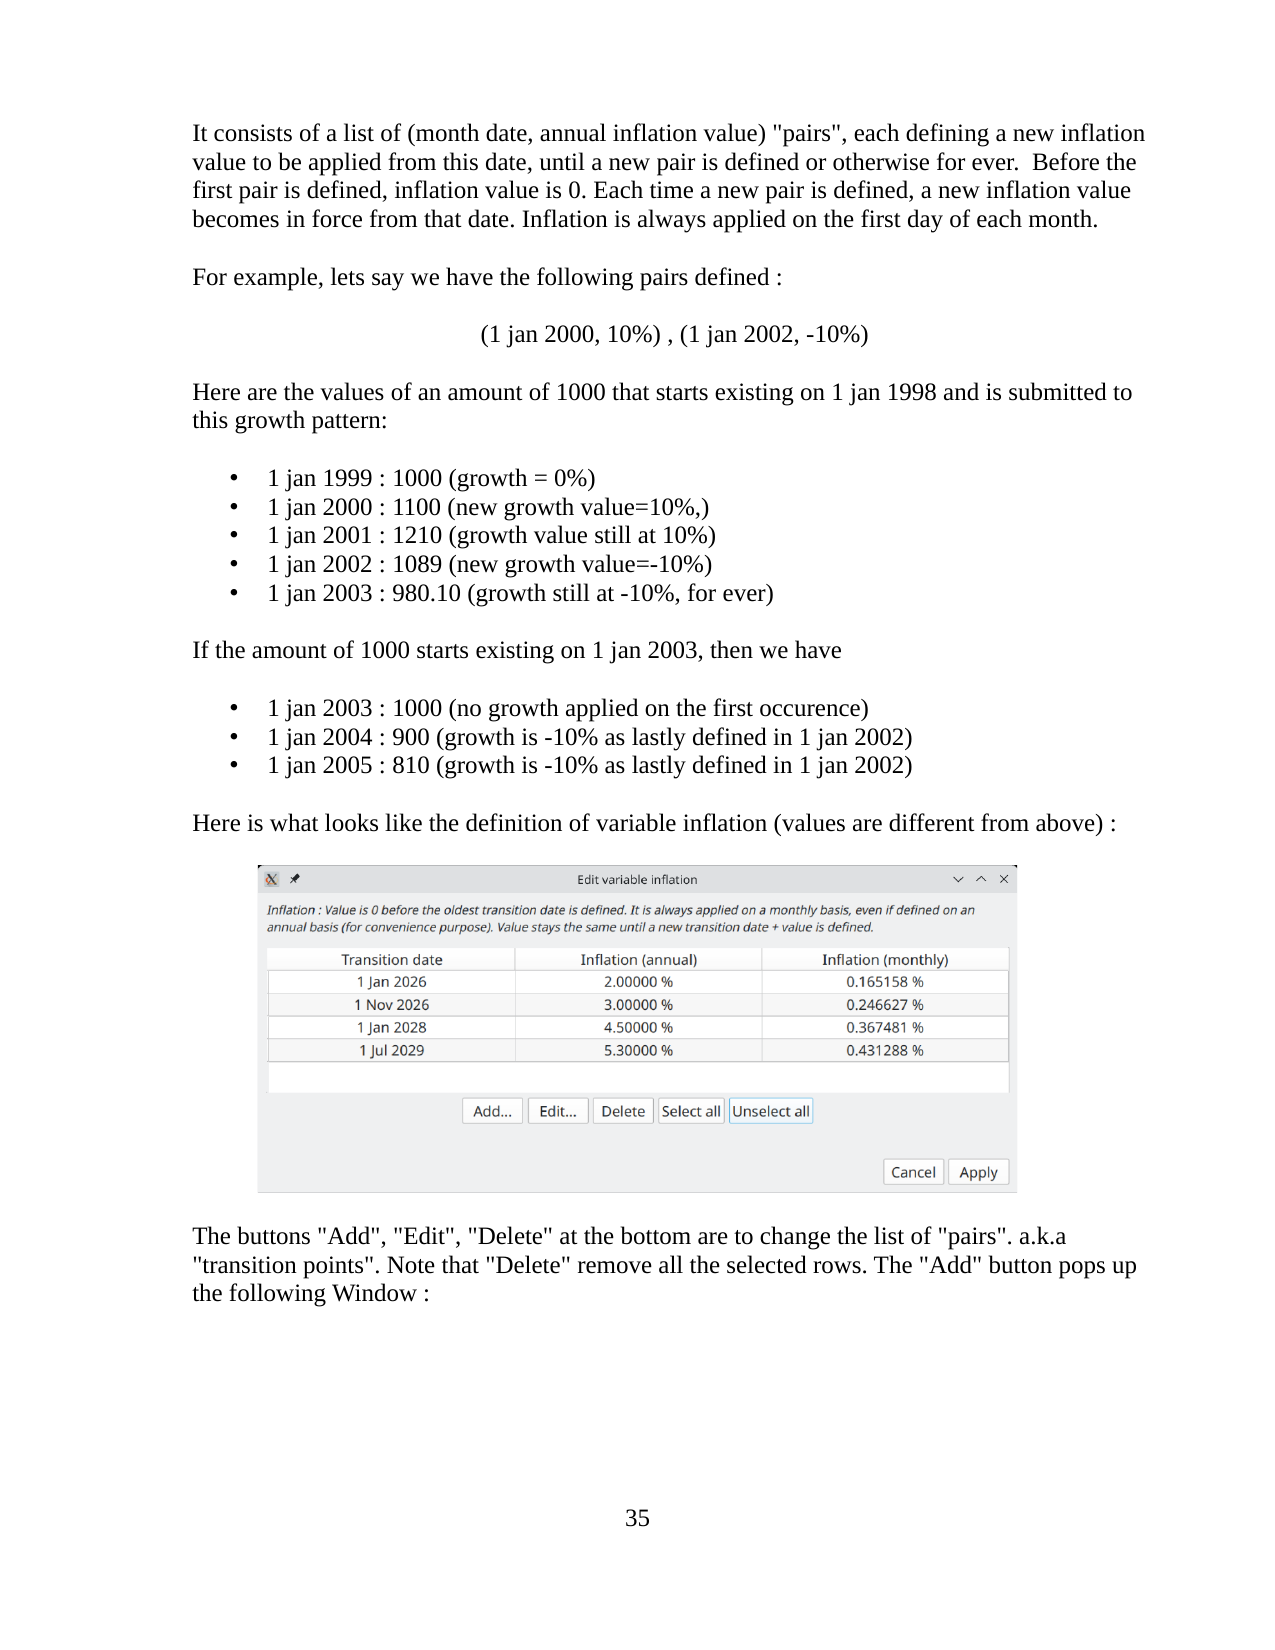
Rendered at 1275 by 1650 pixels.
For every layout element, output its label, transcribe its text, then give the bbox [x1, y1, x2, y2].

list 1 jan 2005 : 810 (growth is -10% as lastly defined in 1 jan 2002) [229, 751, 1157, 779]
list 1 jan 2003 : 980.10 (growth still at -10%, for ever) [229, 578, 1157, 607]
text Here is what looks like the definition of variable inflation (values are different from above) : [192, 808, 1157, 837]
text The buttons "Add", "Edit", "Delete" at the bottom are to change the list of "pairs". a.k.a "transition points". Note that "Delete" remove all the selected rows. The "Add" button pops up the following Window : [192, 1221, 1157, 1307]
text Here are the values of an amount of 1000 that starts existing on 1 jan 1998 and is submitted to this growth pattern: [192, 377, 1157, 434]
picture [257, 865, 1018, 1193]
text It consists of a list of (month date, annual inflation value) "pairs", each defining a new inflation value to be applied from this date, until a new pair is defined or otherwise for ever. Before the first pair is defined, inflation value is 0. Each time a new pair is defined, a new inflation value becomes in force from that date. Inflation is always applied on the first day of each month. [192, 118, 1157, 233]
text (1 jan 2000, 10%) , (1 jan 2002, -10%) [192, 319, 1157, 348]
list 1 jan 2002 : 1089 (new growth value=-10%) [229, 549, 1157, 578]
text For example, lets say we have the following pairs defined : [192, 262, 1157, 291]
list 1 jan 2001 : 1210 (growth value still at 10%) [229, 521, 1157, 549]
list 1 jan 2003 : 1000 (no growth applied on the first occurence) [229, 693, 1157, 722]
text If the amount of 1000 starts existing on 1 jan 2003, then we have [192, 636, 1157, 664]
list 1 jan 1999 : 1000 (growth = 0%) [229, 463, 1157, 492]
list 1 jan 2000 : 1100 (new growth value=10%,) [229, 492, 1157, 521]
list 1 jan 2004 : 900 (growth is -10% as lastly defined in 1 jan 2002) [229, 722, 1157, 751]
